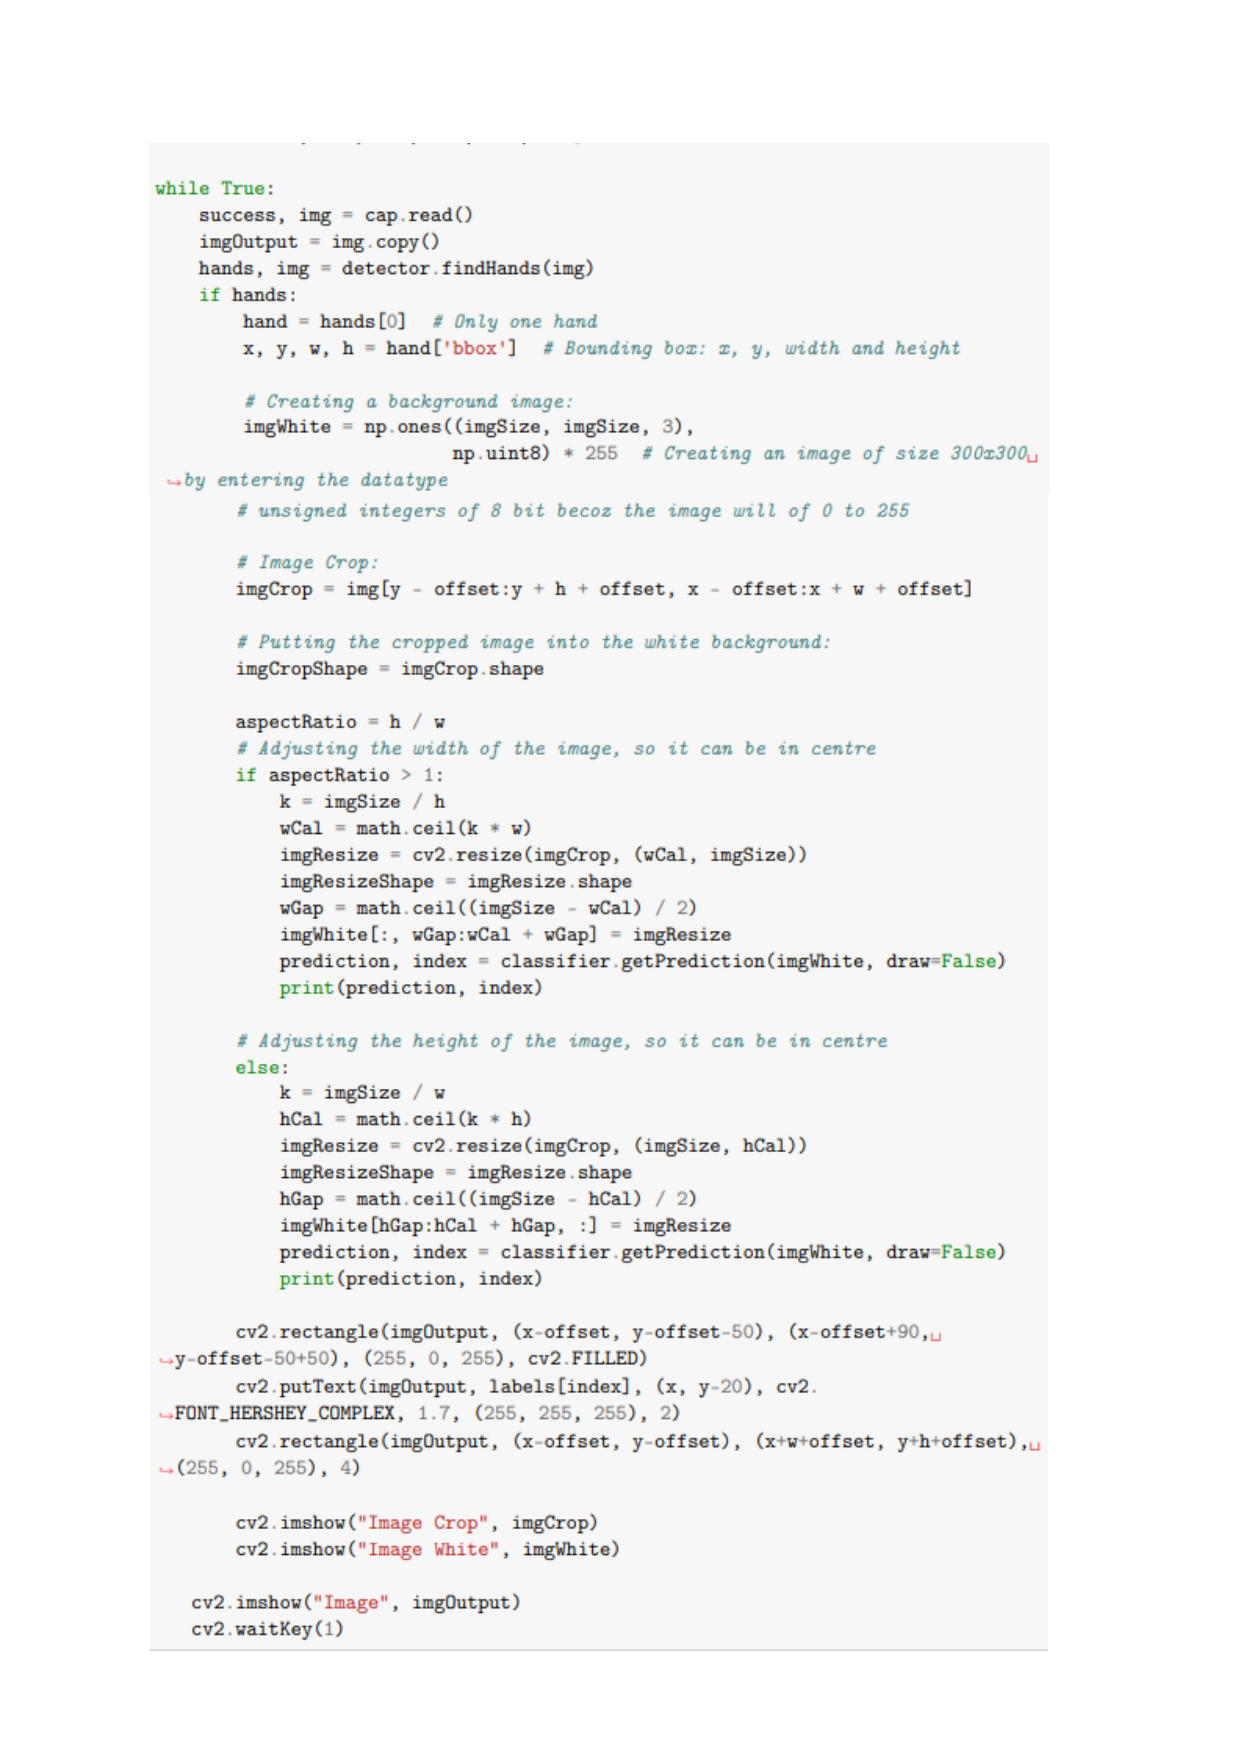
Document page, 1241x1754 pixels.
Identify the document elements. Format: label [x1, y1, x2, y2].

picture [149, 143, 1050, 1651]
